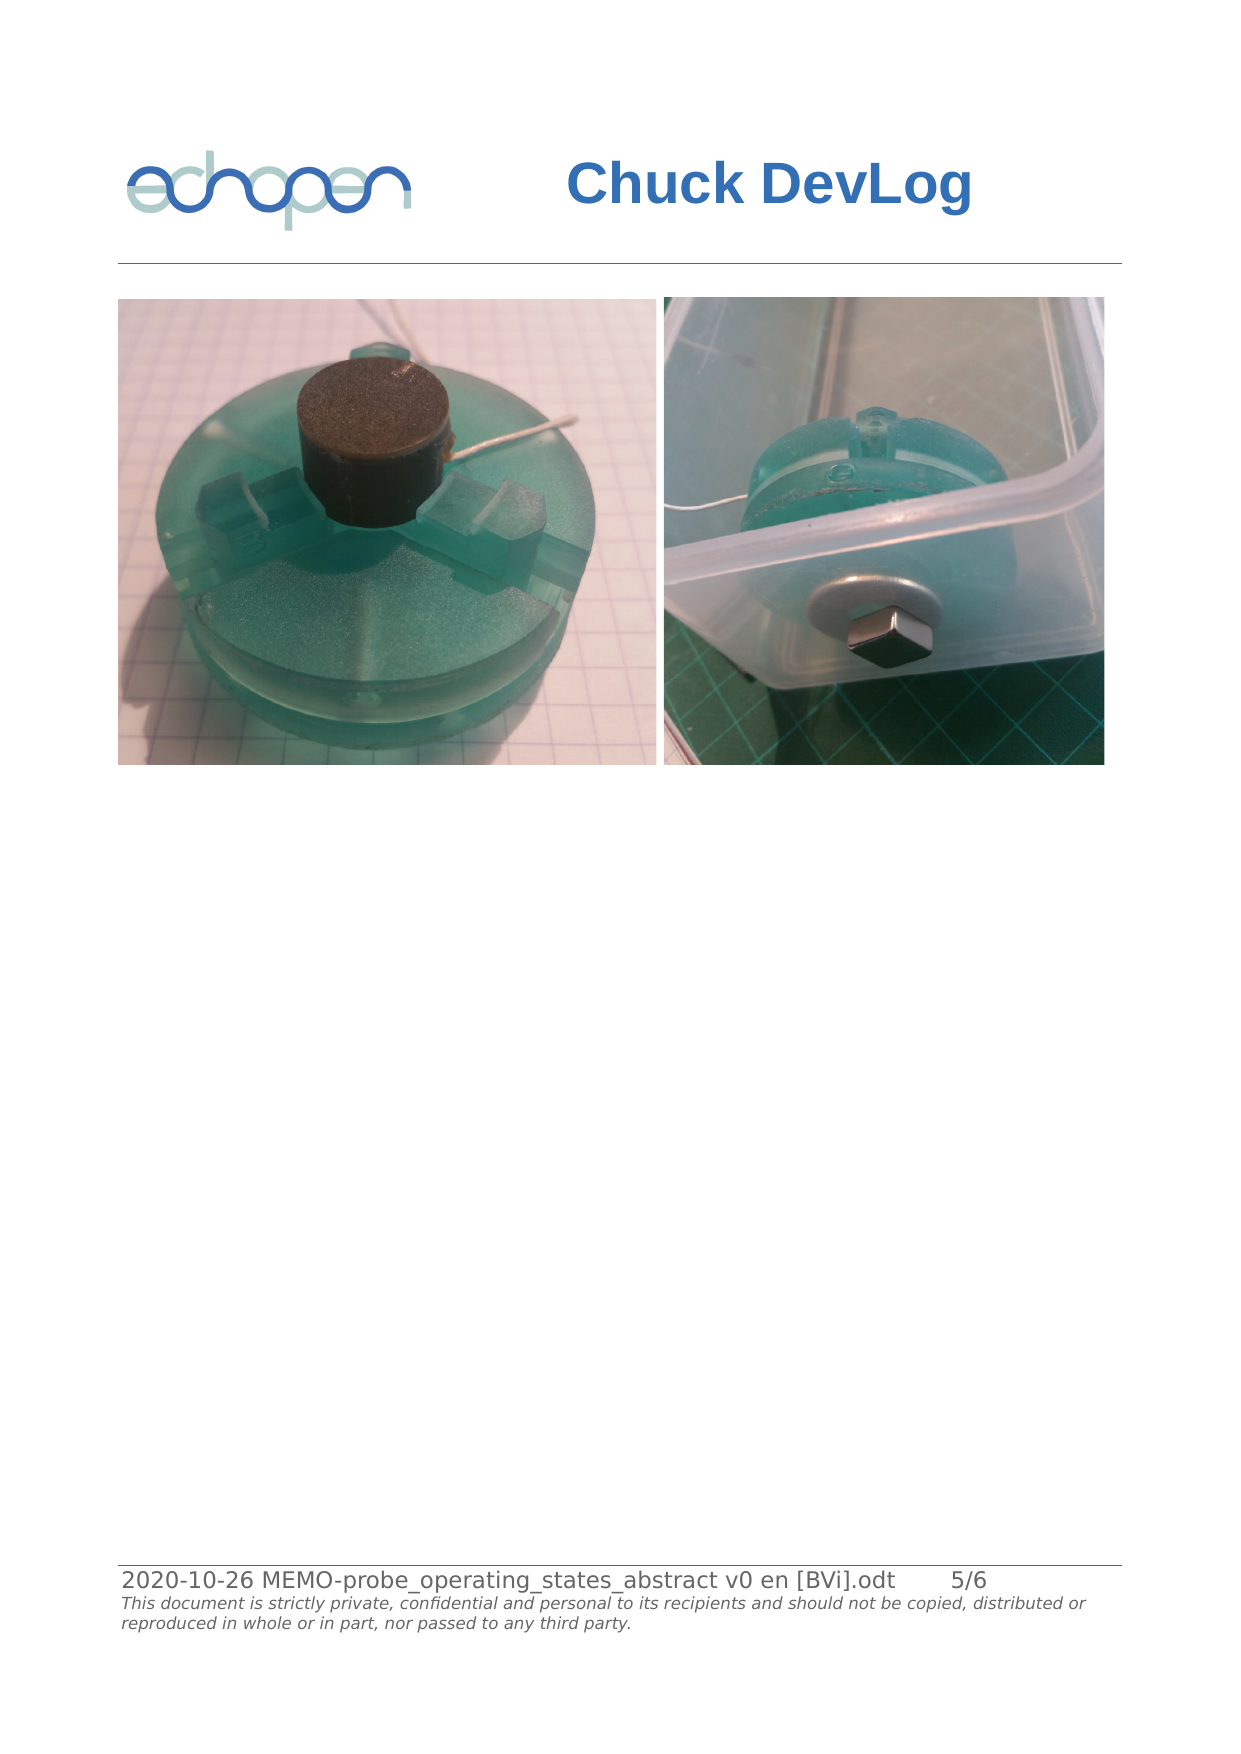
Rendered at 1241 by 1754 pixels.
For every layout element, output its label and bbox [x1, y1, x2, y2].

picture [124, 148, 413, 233]
picture [118, 299, 657, 765]
picture [663, 297, 1105, 765]
